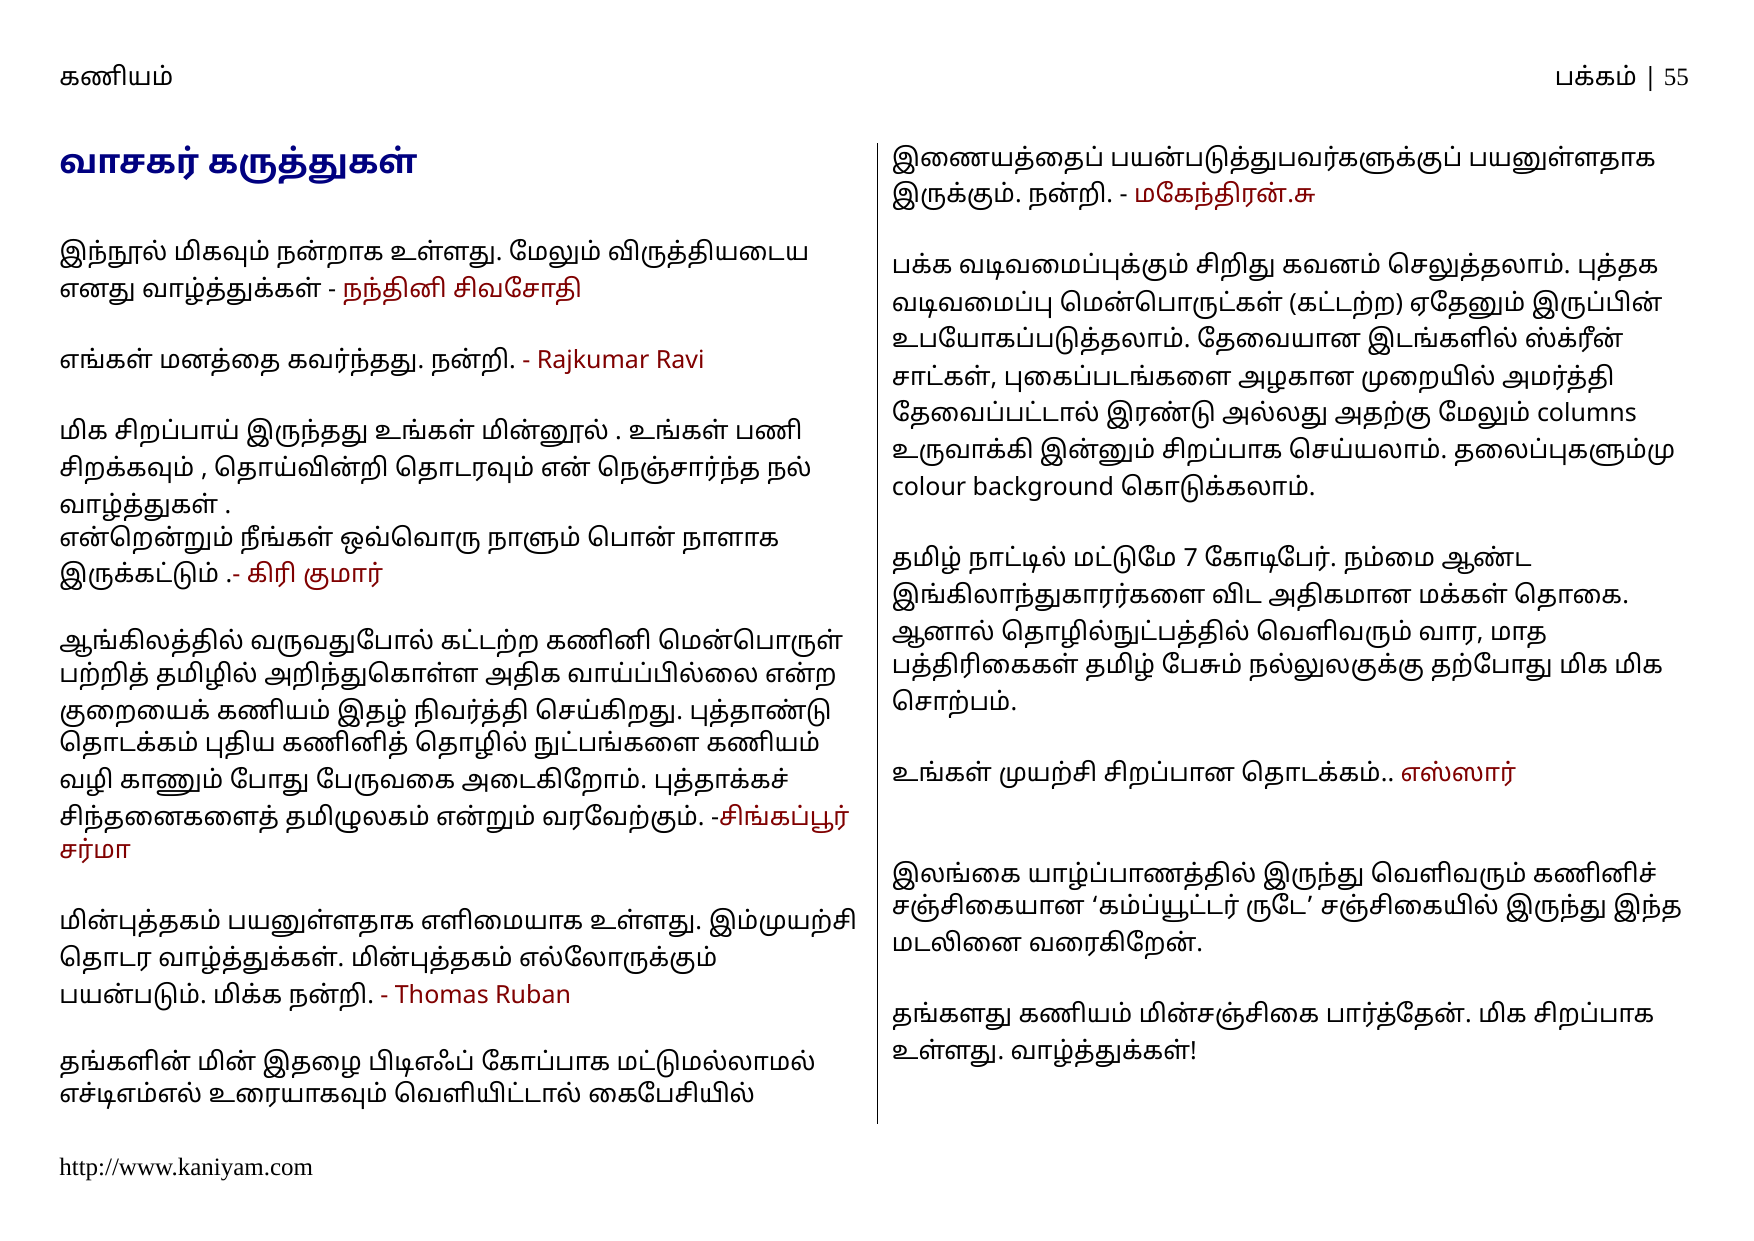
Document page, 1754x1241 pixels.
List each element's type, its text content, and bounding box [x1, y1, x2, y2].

text எங்கள் மனத்தை கவர்ந்தது. நன்றி. - Rajkumar Ravi [59, 342, 862, 378]
text தங்களின் மின் இதழை பிடிஎஃப் கோப்பாக மட்டுமல்லாமல் எச்டிஎம்எல் உரையாகவும் வெளியிட்டால் கைபேசியில் [59, 1048, 862, 1113]
text பக்க வடிவமைப்புக்கும் சிறிது கவனம் செலுத்தலாம். புத்தக வடிவமைப்பு மென்பொருட்கள் (கட்டற்ற) ஏதேனும் இருப்பின் உபயோகப்படுத்தலாம். தேவையான இடங்களில் ஸ்க்ரீன் சாட்கள், புகைப்படங்களை அழகான முறையில் அமர்த்தி தேவைப்பட்டால் இரண்டு அல்லது அதற்கு மேலும் columns உருவாக்கி இன்னும் சிறப்பாக செய்யலாம். தலைப்புகளும்மு colour background கொடுக்கலாம். [892, 247, 1695, 506]
text மிக சிறப்பாய் இருந்தது உங்கள் மின்னூல் . உங்கள் பணி சிறக்கவும் , தொய்வின்றி தொடரவும் என் நெஞ்சார்ந்த நல் வாழ்த்துகள் . [59, 413, 862, 523]
text மின்புத்தகம் பயனுள்ளதாக எளிமையாக உள்ளது. இம்முயற்சி தொடர வாழ்த்துக்கள். மின்புத்தகம் எல்லோருக்கும் பயன்படும். மிக்க நன்றி. - Thomas Ruban [59, 903, 862, 1013]
text இலங்கை யாழ்ப்பாணத்தில் இருந்து வெளிவரும் கணினிச் சஞ்சிகையான ‘கம்ப்யூட்டர் ருடே’ சஞ்சிகையில் இருந்து இந்த மடலினை வரைகிறேன். [892, 860, 1695, 962]
text ஆங்கிலத்தில் வருவதுபோல் கட்டற்ற கணினி மென்பொருள் பற்றித் தமிழில் அறிந்துகொள்ள அதிக வாய்ப்பில்லை என்ற குறையைக் கணியம் இதழ் நிவர்த்தி செய்கிறது. புத்தாண்டு தொடக்கம் புதிய கணினித் தொழில் நுட்பங்களை கணியம் வழி காணும் போது பேருவகை அடைகிறோம். புத்தாக்கச் சிந்தனைகளைத் தமிழுலகம் என்றும் வரவேற்கும். -சிங்கப்பூர் சர்மா [59, 627, 862, 868]
text இந்நூல் மிகவும் நன்றாக உள்ளது. மேலும் விருத்தியடைய எனது வாழ்த்துக்கள் - நந்தினி சிவசோதி [59, 233, 862, 307]
subtitle வாசகர் கருத்துகள் [59, 143, 862, 187]
text தங்களது கணியம் மின்சஞ்சிகை பார்த்தேன். மிக சிறப்பாக உள்ளது. வாழ்த்துக்கள்! [892, 996, 1695, 1070]
text தமிழ் நாட்டில் மட்டுமே 7 கோடிபேர். நம்மை ஆண்ட இங்கிலாந்துகாரர்களை விட அதிகமான மக்கள் தொகை. ஆனால் தொழில்நுட்பத்தில் வெளிவரும் வார, மாத பத்திரிகைகள் தமிழ் பேசும் நல்லுலகுக்கு தற்போது மிக மிக சொற்பம். உங்கள் முயற்சி சிறப்பான தொடக்கம்.. எஸ்ஸார் [892, 506, 1695, 792]
text என்றென்றும் நீங்கள் ஒவ்வொரு நாளும் பொன் நாளாக இருக்கட்டும் .- கிரி குமார் [59, 523, 862, 593]
text இணையத்தைப் பயன்படுத்துபவர்களுக்குப் பயனுள்ளதாக இருக்கும். நன்றி. - மகேந்திரன்.சு [892, 143, 1695, 213]
